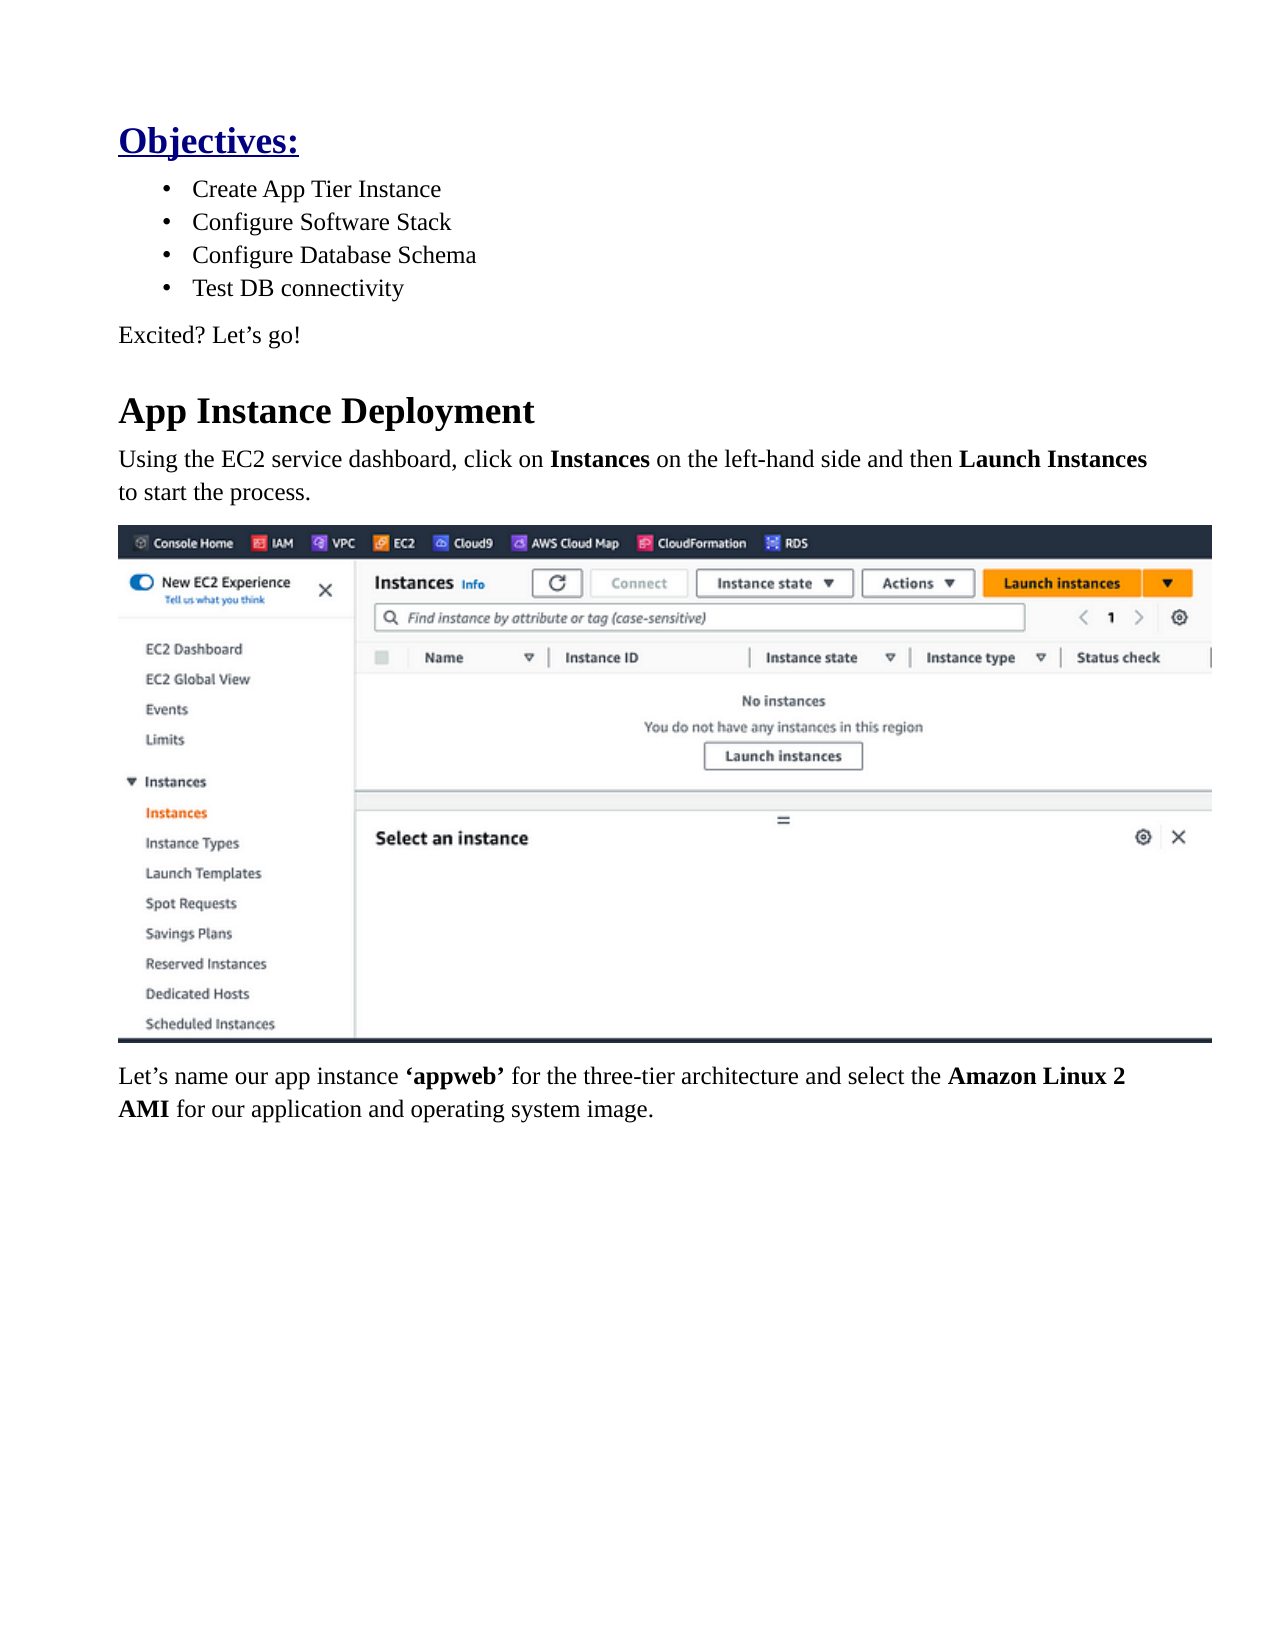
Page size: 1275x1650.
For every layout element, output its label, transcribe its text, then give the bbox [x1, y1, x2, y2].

list Configure Software Stack [162, 207, 1157, 236]
list Configure Database Schema [162, 240, 1157, 268]
subtitle Objectives: [118, 118, 1157, 161]
picture [118, 525, 1212, 1043]
text Excited? Let’s go! [118, 320, 1157, 349]
list Create App Tier Instance [162, 174, 1157, 202]
text Let’s name our app instance ‘appweb’ for the three-tier architecture and select the Amazon Linux 2 AMI for our application and operating system image. [118, 1061, 1157, 1123]
list Test DB connectivity [162, 273, 1157, 302]
subtitle App Instance Deployment [118, 389, 1157, 432]
text Using the EC2 service dashboard, click on Instances on the left-hand side and then Launch Instances to start the process. [118, 444, 1157, 506]
